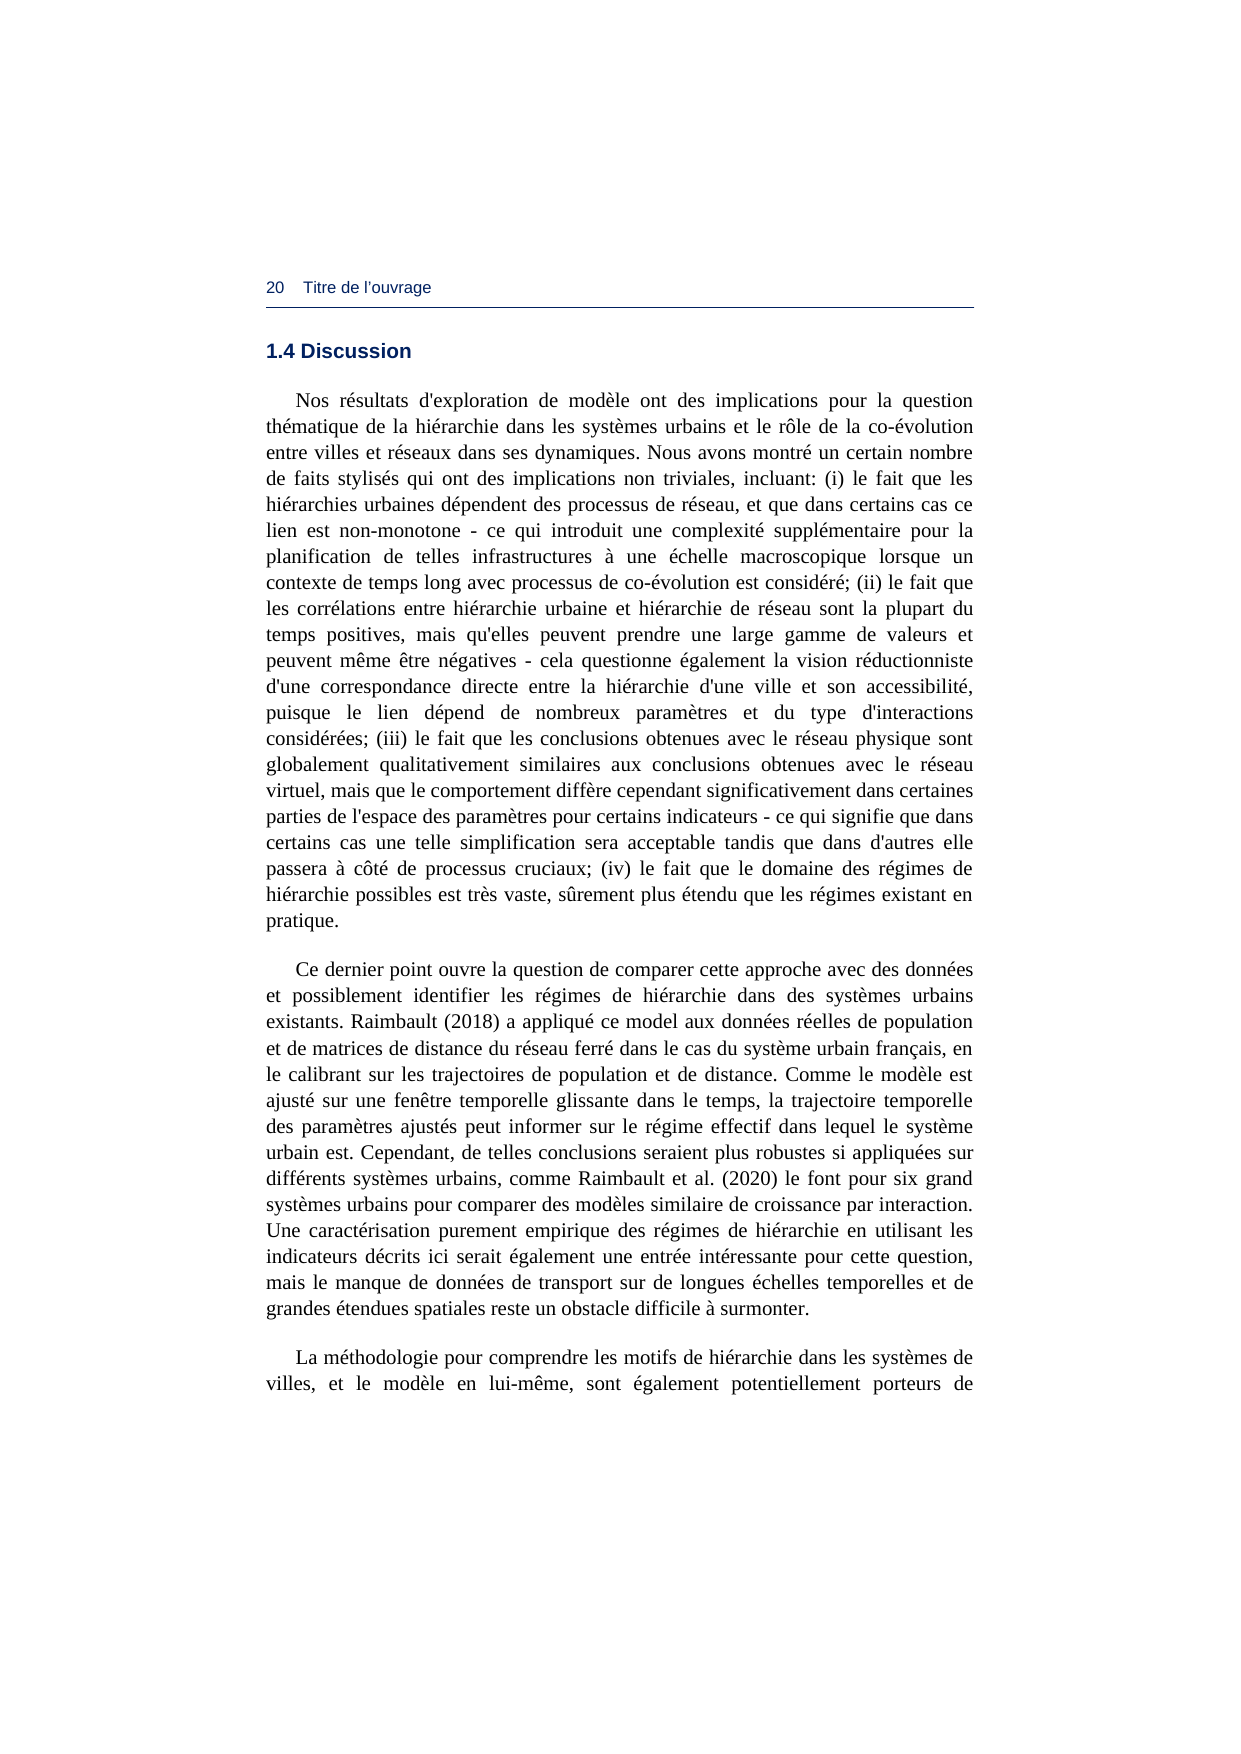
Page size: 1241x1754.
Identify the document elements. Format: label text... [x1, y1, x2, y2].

text Ce dernier point ouvre la question de comparer cette approche avec des données et possiblement identifier les régimes de hiérarchie dans des systèmes urbains existants. Raimbault (2018) a appliqué ce model aux données réelles de population et de matrices de distance du réseau ferré dans le cas du système urbain français, en le calibrant sur les trajectoires de population et de distance. Comme le modèle est ajusté sur une fenêtre temporelle glissante dans le temps, la trajectoire temporelle des paramètres ajustés peut informer sur le régime effectif dans lequel le système urbain est. Cependant, de telles conclusions seraient plus robustes si appliquées sur différents systèmes urbains, comme Raimbault et al. (2020) le font pour six grand systèmes urbains pour comparer des modèles similaire de croissance par interaction. Une caractérisation purement empirique des régimes de hiérarchie en utilisant les indicateurs décrits ici serait également une entrée intéressante pour cette question, mais le manque de données de transport sur de longues échelles temporelles et de grandes étendues spatiales reste un obstacle difficile à surmonter. [266, 955, 974, 1320]
text 1.4 Discussion [266, 337, 974, 363]
text Nos résultats d'exploration de modèle ont des implications pour la question thématique de la hiérarchie dans les systèmes urbains et le rôle de la co-évolution entre villes et réseaux dans ses dynamiques. Nous avons montré un certain nombre de faits stylisés qui ont des implications non triviales, incluant: (i) le fait que les hiérarchies urbaines dépendent des processus de réseau, et que dans certains cas ce lien est non-monotone - ce qui introduit une complexité supplémentaire pour la planification de telles infrastructures à une échelle macroscopique lorsque un contexte de temps long avec processus de co-évolution est considéré; (ii) le fait que les corrélations entre hiérarchie urbaine et hiérarchie de réseau sont la plupart du temps positives, mais qu'elles peuvent prendre une large gamme de valeurs et peuvent même être négatives - cela questionne également la vision réductionniste d'une correspondance directe entre la hiérarchie d'une ville et son accessibilité, puisque le lien dépend de nombreux paramètres et du type d'interactions considérées; (iii) le fait que les conclusions obtenues avec le réseau physique sont globalement qualitativement similaires aux conclusions obtenues avec le réseau virtuel, mais que le comportement diffère cependant significativement dans certaines parties de l'espace des paramètres pour certains indicateurs - ce qui signifie que dans certains cas une telle simplification sera acceptable tandis que dans d'autres elle passera à côté de processus cruciaux; (iv) le fait que le domaine des régimes de hiérarchie possibles est très vaste, sûrement plus étendu que les régimes existant en pratique. [266, 386, 974, 932]
text La méthodologie pour comprendre les motifs de hiérarchie dans les systèmes de villes, et le modèle en lui-même, sont également potentiellement porteurs de [266, 1343, 974, 1395]
